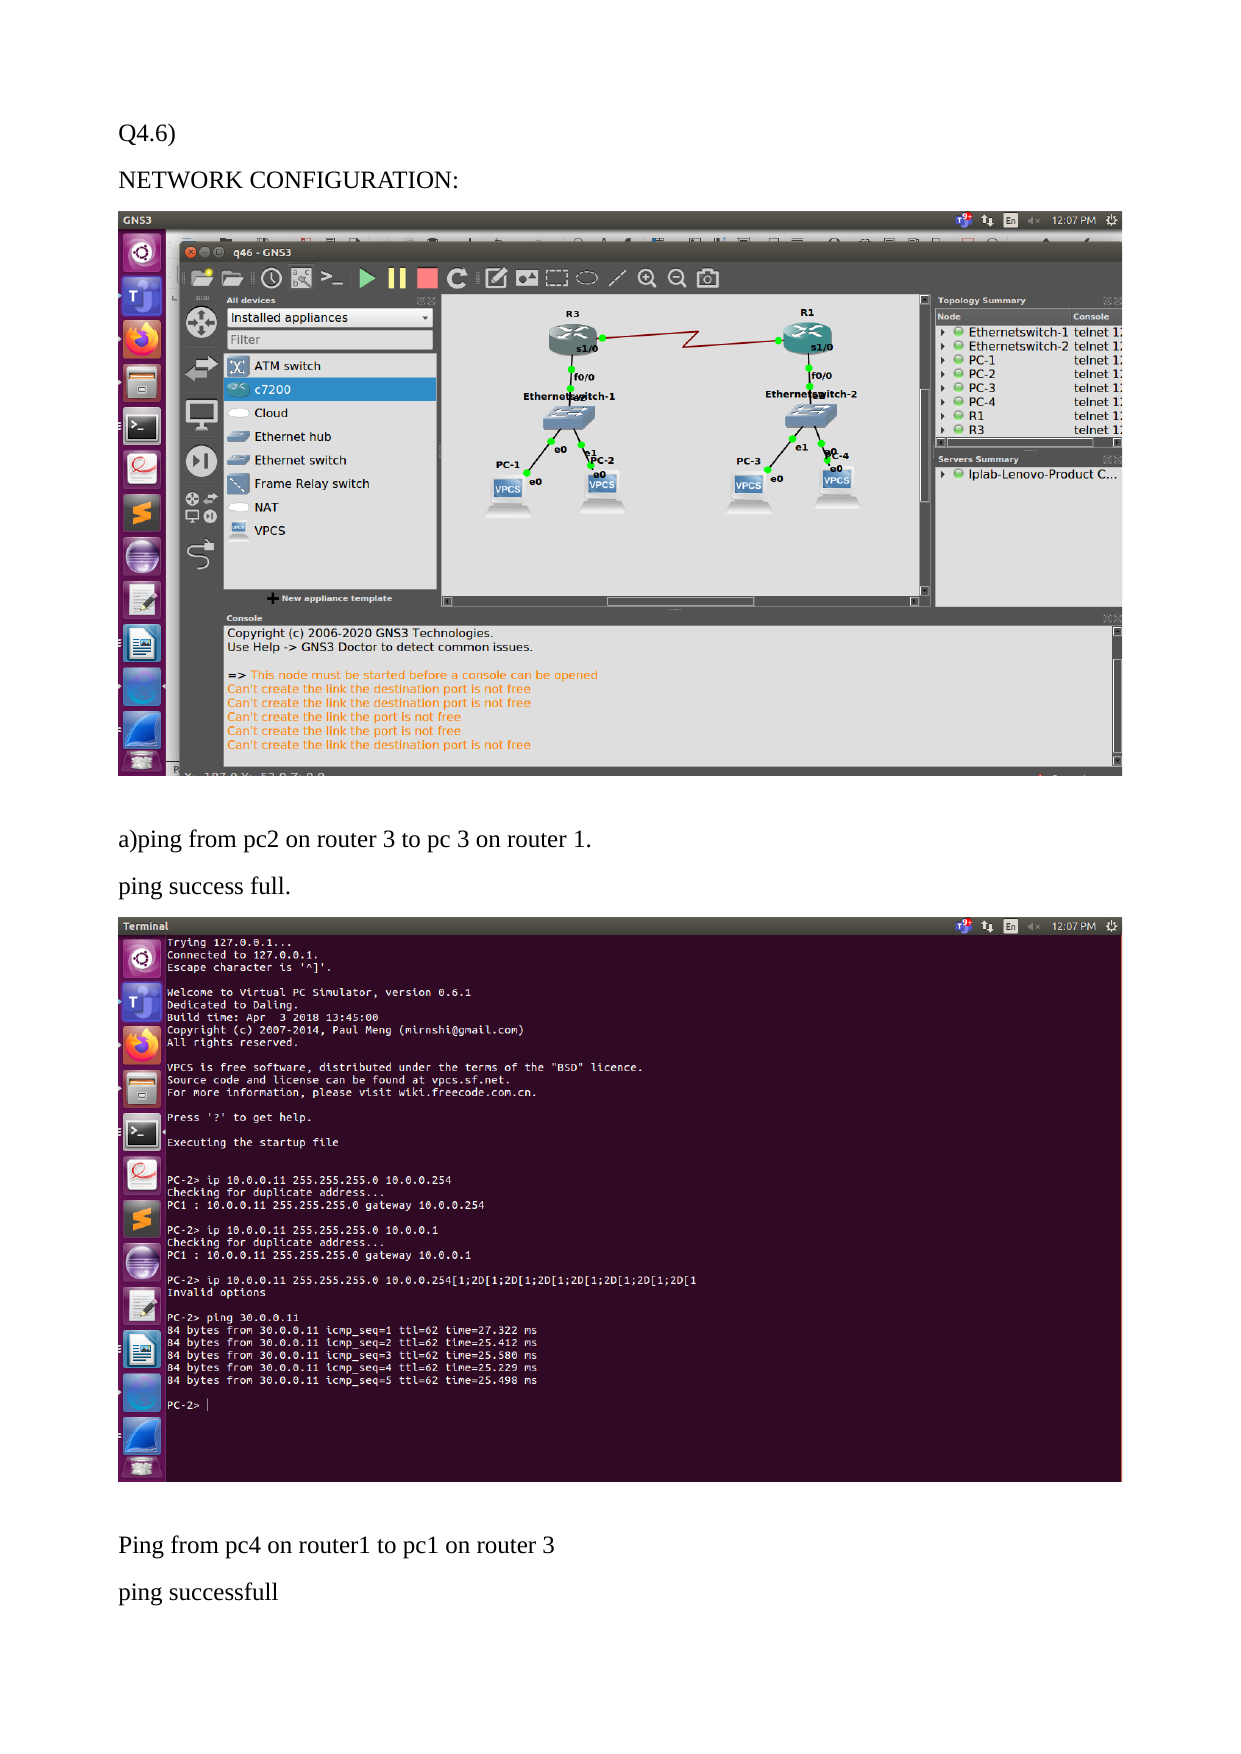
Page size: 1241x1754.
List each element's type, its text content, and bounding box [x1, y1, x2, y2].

text NETWORK CONFIGURATION: [118, 165, 1122, 194]
picture [118, 917, 1123, 1482]
text a)ping from pc2 on router 3 to pc 3 on router 1. [118, 824, 1122, 853]
picture [118, 211, 1123, 776]
text Ping from pc4 on router1 to pc1 on router 3 [118, 1530, 1122, 1559]
text ping successfull [118, 1577, 1122, 1606]
text ping success full. [118, 871, 1122, 900]
text Q4.6) [118, 118, 1122, 147]
